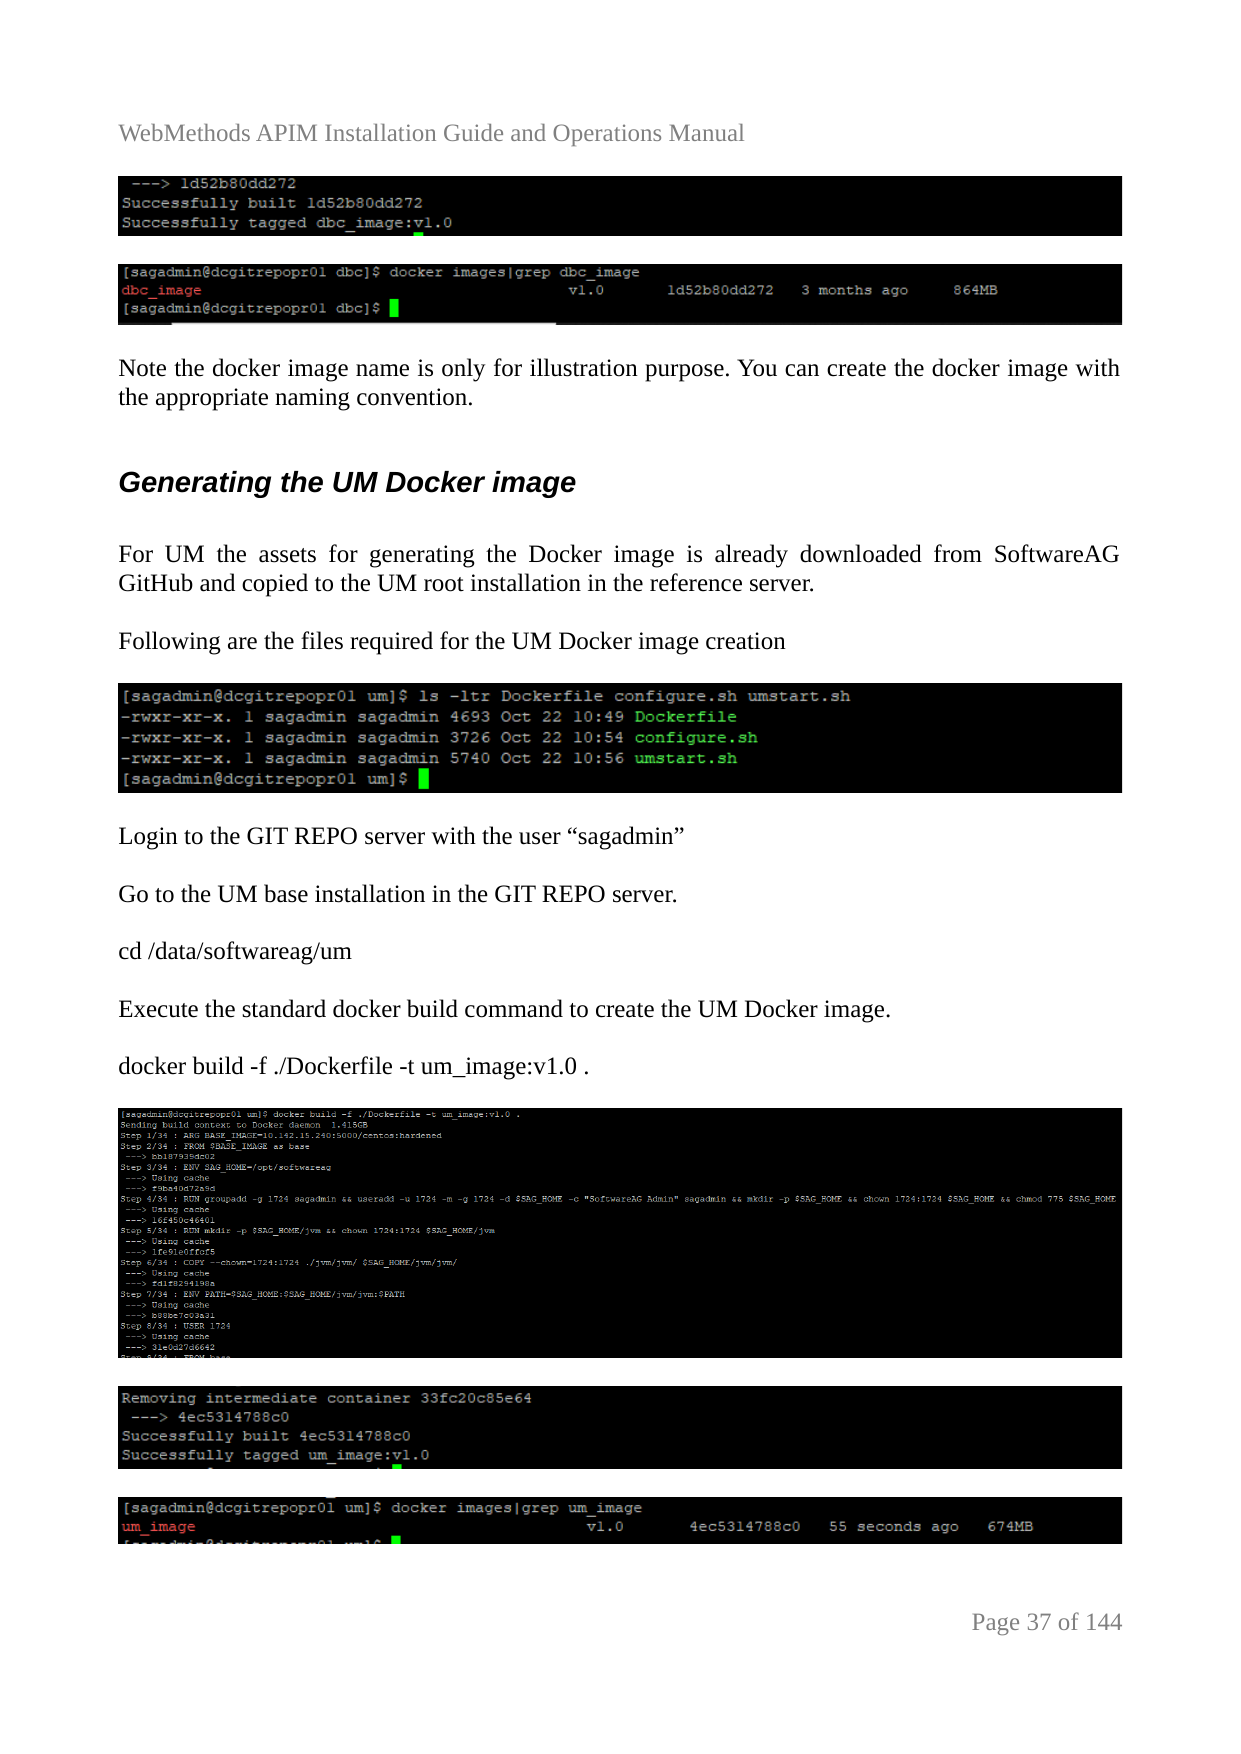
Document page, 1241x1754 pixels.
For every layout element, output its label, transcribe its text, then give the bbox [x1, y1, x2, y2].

text For UM the assets for generating the Docker image is already downloaded from SoftwareAG GitHub and copied to the UM root installation in the reference server. [118, 539, 1122, 597]
text cd /data/softwareag/um [118, 936, 1122, 965]
text docker build -f ./Dockerfile -t um_image:v1.0 . [118, 1051, 1122, 1080]
picture [118, 1108, 1123, 1358]
text Note the docker image name is only for illustration purpose. You can create the docker image with the appropriate naming convention. [118, 353, 1122, 411]
text Login to the GIT REPO server with the user “sagadmin” [118, 821, 1122, 850]
text Execute the standard docker build command to create the UM Docker image. [118, 994, 1122, 1022]
text Following are the files required for the UM Docker image creation [118, 626, 1122, 654]
picture [118, 1386, 1123, 1469]
picture [118, 264, 1123, 325]
picture [118, 176, 1123, 236]
text Go to the UM base installation in the GIT REPO server. [118, 879, 1122, 907]
picture [118, 1497, 1123, 1544]
picture [118, 683, 1123, 793]
subtitle Generating the UM Docker image [118, 465, 1122, 498]
